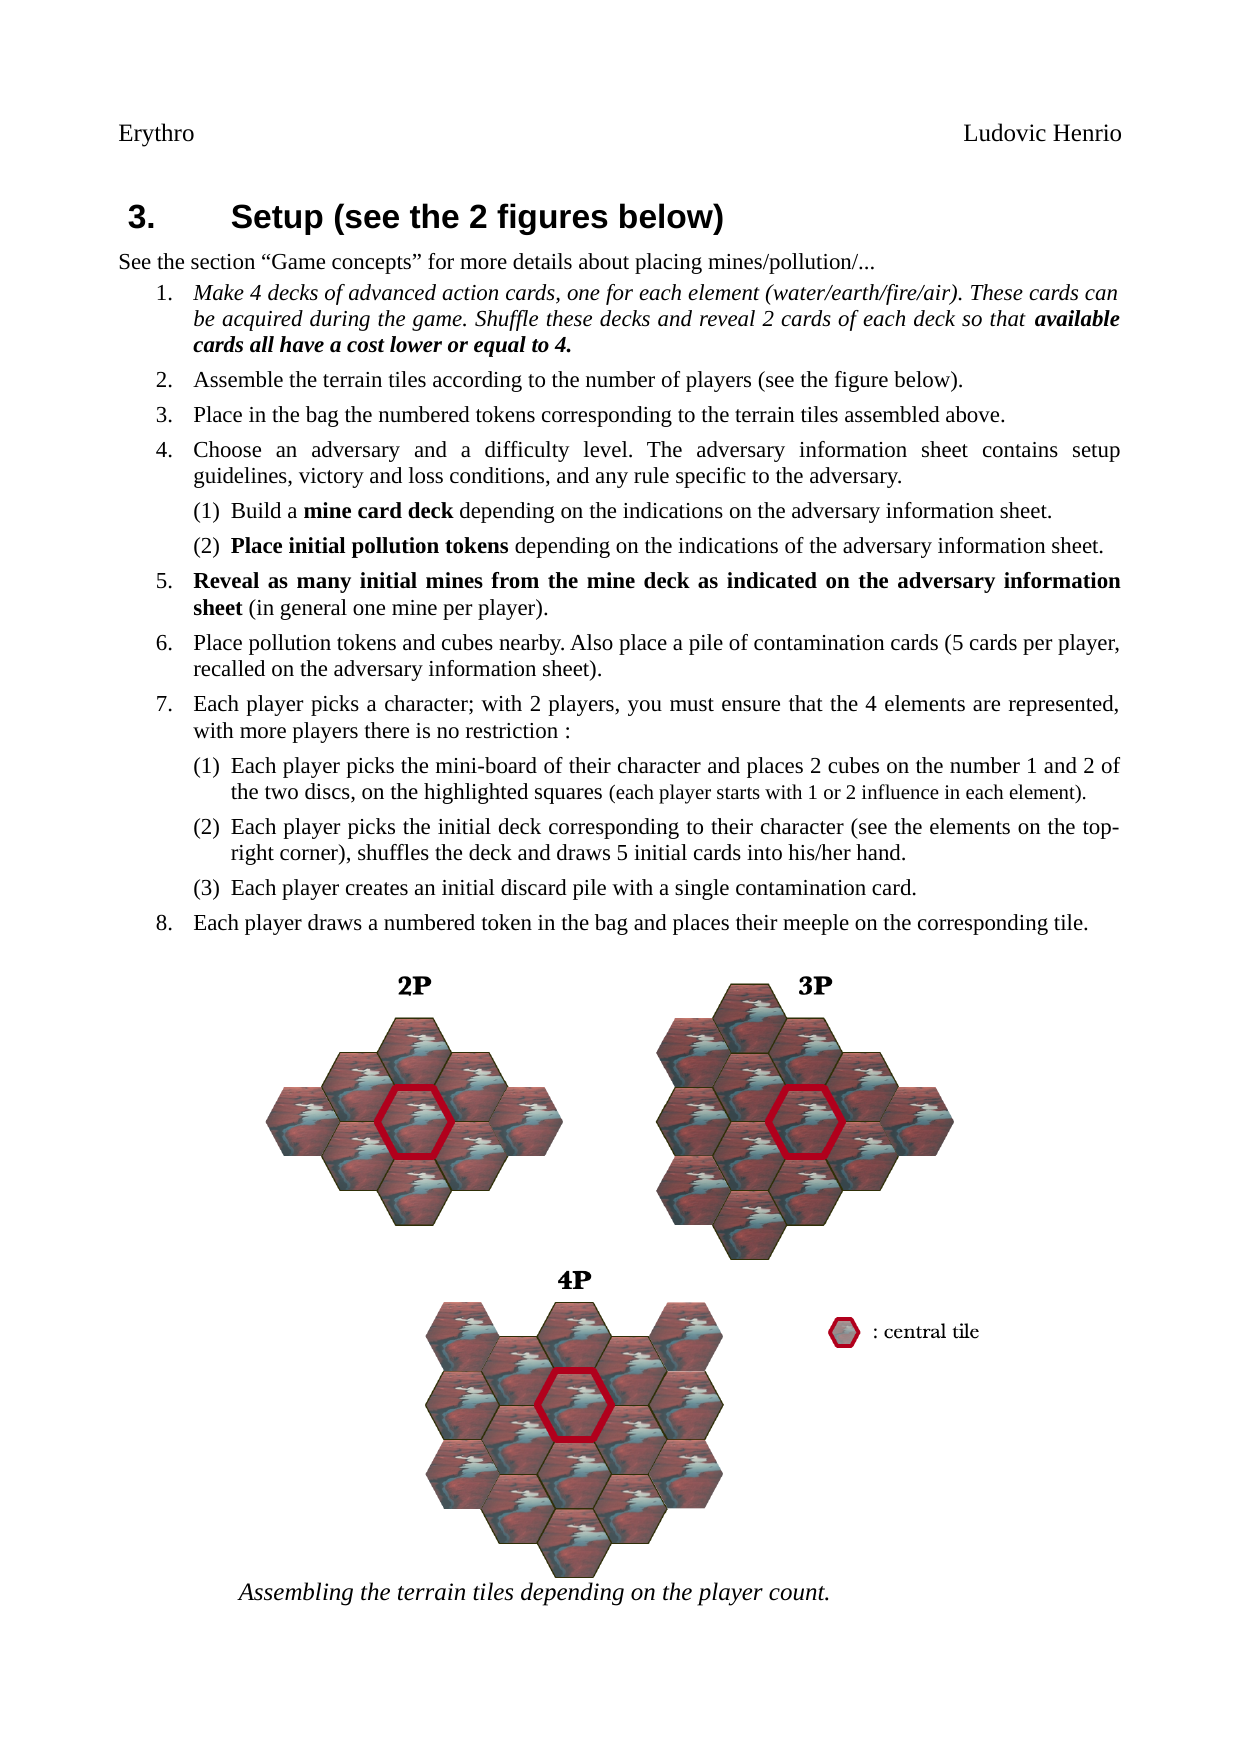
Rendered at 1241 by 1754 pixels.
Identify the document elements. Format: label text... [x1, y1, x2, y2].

subtitle Setup (see the 2 figures below) [128, 197, 1122, 236]
list Make 4 decks of advanced action cards, one for each element (water/earth/fire/air). These cards can be acquired during the game. Shuffle these decks and reveal 2 cards of each deck so that available cards all have a cost lower or equal to 4. [156, 278, 1122, 358]
list Each player picks the initial deck corresponding to their character (see the elements on the top-right corner), shuffles the deck and draws 5 initial cards into his/her hand. [193, 813, 1122, 866]
list Each player draws a numbered token in the bag and places their meeple on the corresponding tile. [156, 909, 1122, 936]
text Assembling the terrain tiles depending on the player count. [238, 968, 1011, 1606]
list Each player creates an initial discard pile with a single contamination card. [193, 874, 1122, 901]
list Place in the bag the numbered tokens corresponding to the terrain tiles assembled above. [156, 401, 1122, 428]
list Each player picks the mini-board of their character and places 2 cubes on the number 1 and 2 of the two discs, on the highlighted squares (each player starts with 1 or 2 influence in each element). [193, 752, 1122, 804]
text See the section “Game concepts” for more details about placing mines/pollution/... [118, 248, 1122, 275]
list Build a mine card deck depending on the indications on the adversary information sheet. [193, 498, 1122, 524]
list Choose an adversary and a difficulty level. The adversary information sheet contains setup guidelines, victory and loss conditions, and any rule specific to the adversary. [156, 436, 1122, 489]
picture [265, 967, 984, 1578]
list Place initial pollution tokens depending on the indications of the adversary information sheet. [193, 533, 1122, 559]
list Place pollution tokens and cubes nearby. Also place a pile of contamination cards (5 cards per player, recalled on the adversary information sheet). [156, 629, 1122, 682]
list Reveal as many initial mines from the mine deck as indicated on the adversary information sheet (in general one mine per player). [156, 568, 1122, 620]
list Assemble the terrain tiles according to the number of players (see the figure below). [156, 366, 1122, 393]
list Each player picks a character; with 2 players, you must ensure that the 4 elements are represented, with more players there is no restriction : [156, 690, 1122, 743]
